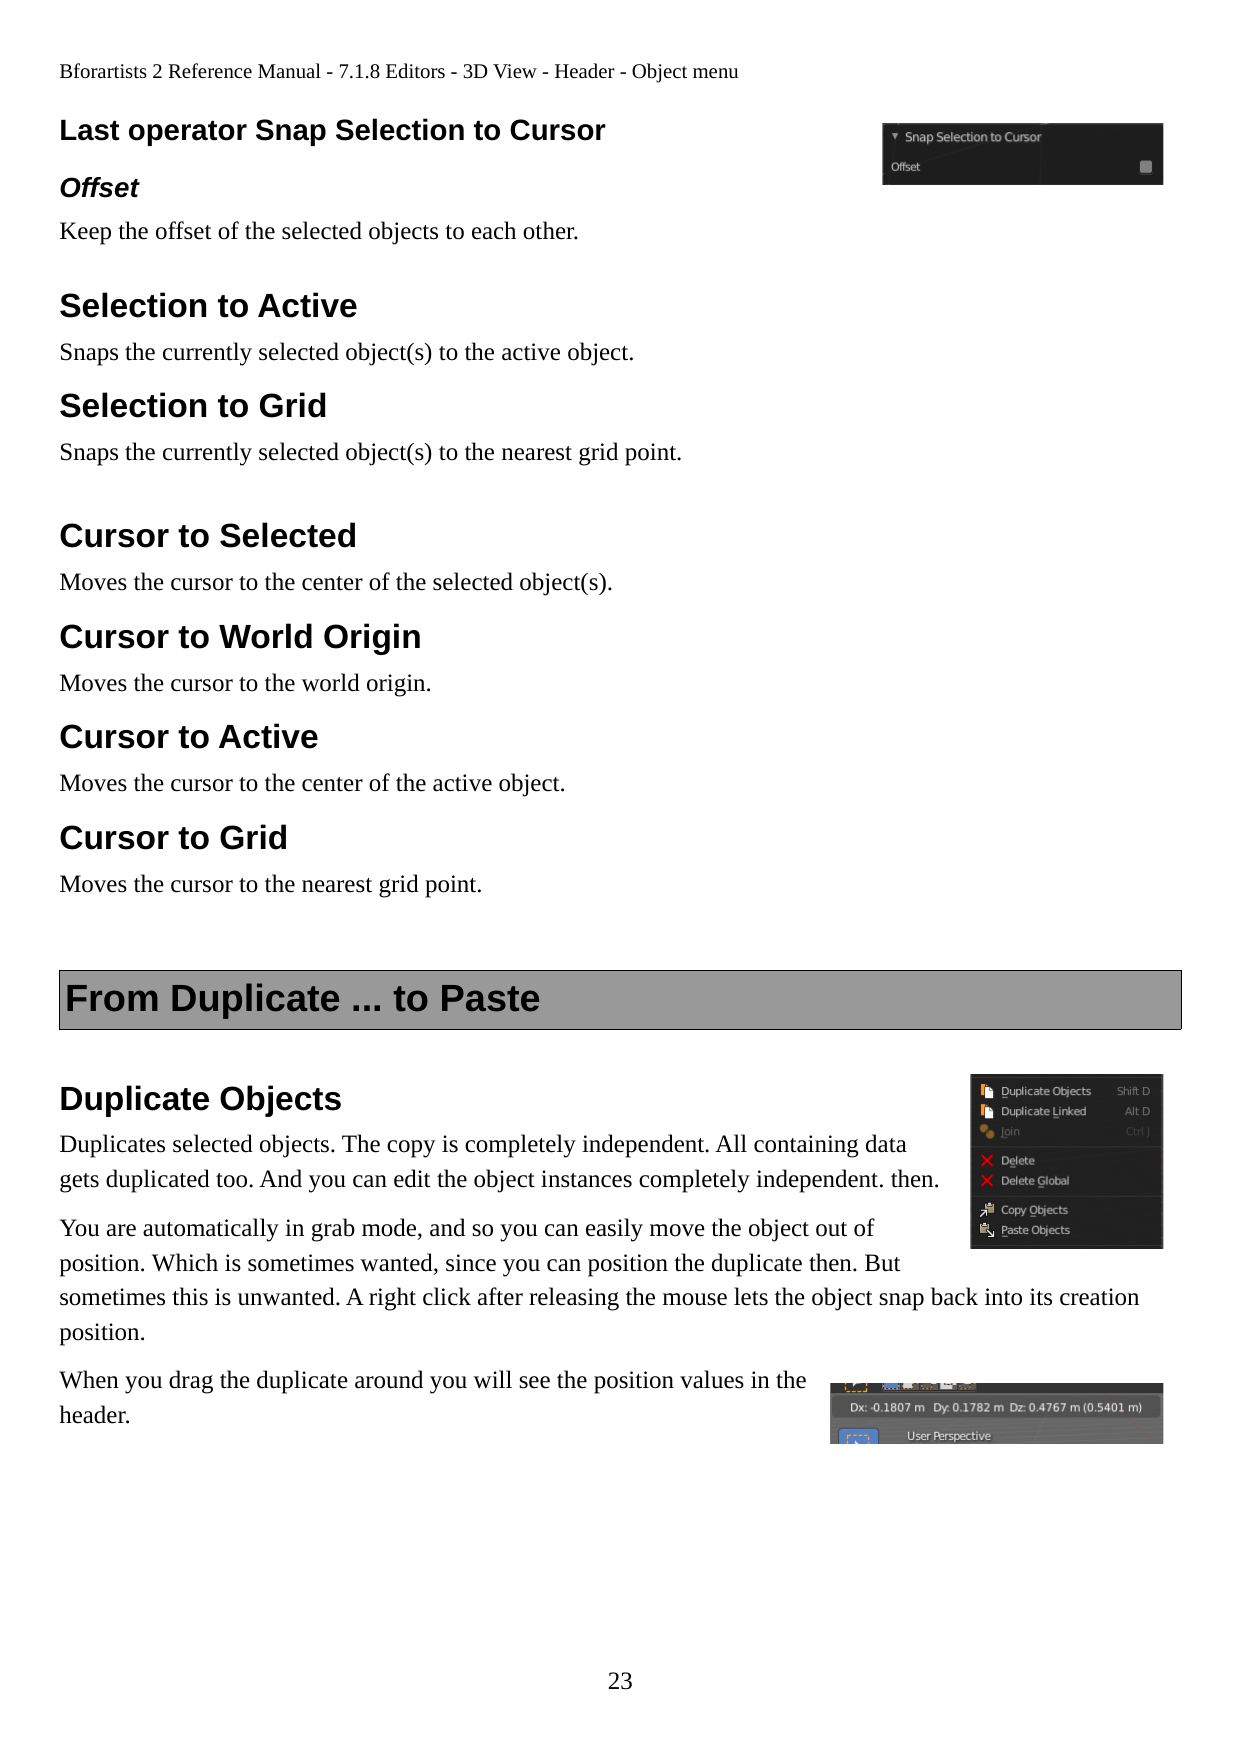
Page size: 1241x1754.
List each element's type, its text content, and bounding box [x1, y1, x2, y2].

subtitle Last operator Snap Selection to Cursor [59, 113, 1181, 146]
text Duplicates selected objects. The copy is completely independent. All containing data gets duplicated too. And you can edit the object instances completely independent. then. [59, 1129, 970, 1193]
subtitle Cursor to Grid [59, 818, 1181, 857]
subtitle Duplicate Objects [59, 1078, 970, 1117]
subtitle Cursor to Active [59, 717, 1181, 756]
text Moves the cursor to the world origin. [59, 668, 1181, 696]
picture [882, 123, 1164, 185]
text Moves the cursor to the center of the active object. [59, 768, 1181, 797]
text Moves the cursor to the center of the selected object(s). [59, 567, 1181, 596]
subtitle Selection to Active [59, 286, 1181, 324]
picture [830, 1383, 1164, 1444]
table_header From Duplicate ... to Paste [60, 971, 1181, 1029]
subtitle Cursor to World Origin [59, 617, 1181, 655]
picture [970, 1074, 1164, 1249]
subtitle [1164, 1078, 1181, 1117]
subtitle Offset [59, 171, 1181, 203]
text Snaps the currently selected object(s) to the active object. [59, 337, 1181, 366]
text Keep the offset of the selected objects to each other. [59, 216, 1181, 244]
text When you drag the duplicate around you will see the position values in the header. [59, 1366, 1181, 1429]
subtitle Selection to Grid [59, 386, 1181, 425]
subtitle Cursor to Selected [59, 516, 1181, 554]
text Moves the cursor to the nearest grid point. [59, 869, 1181, 898]
text Snaps the currently selected object(s) to the nearest grid point. [59, 437, 1181, 466]
text You are automatically in grab mode, and so you can easily move the object out of position. Which is sometimes wanted, since you can position the duplicate then. But sometimes this is unwanted. A right click after releasing the mouse lets the object snap back into its creation position. [59, 1213, 1181, 1345]
